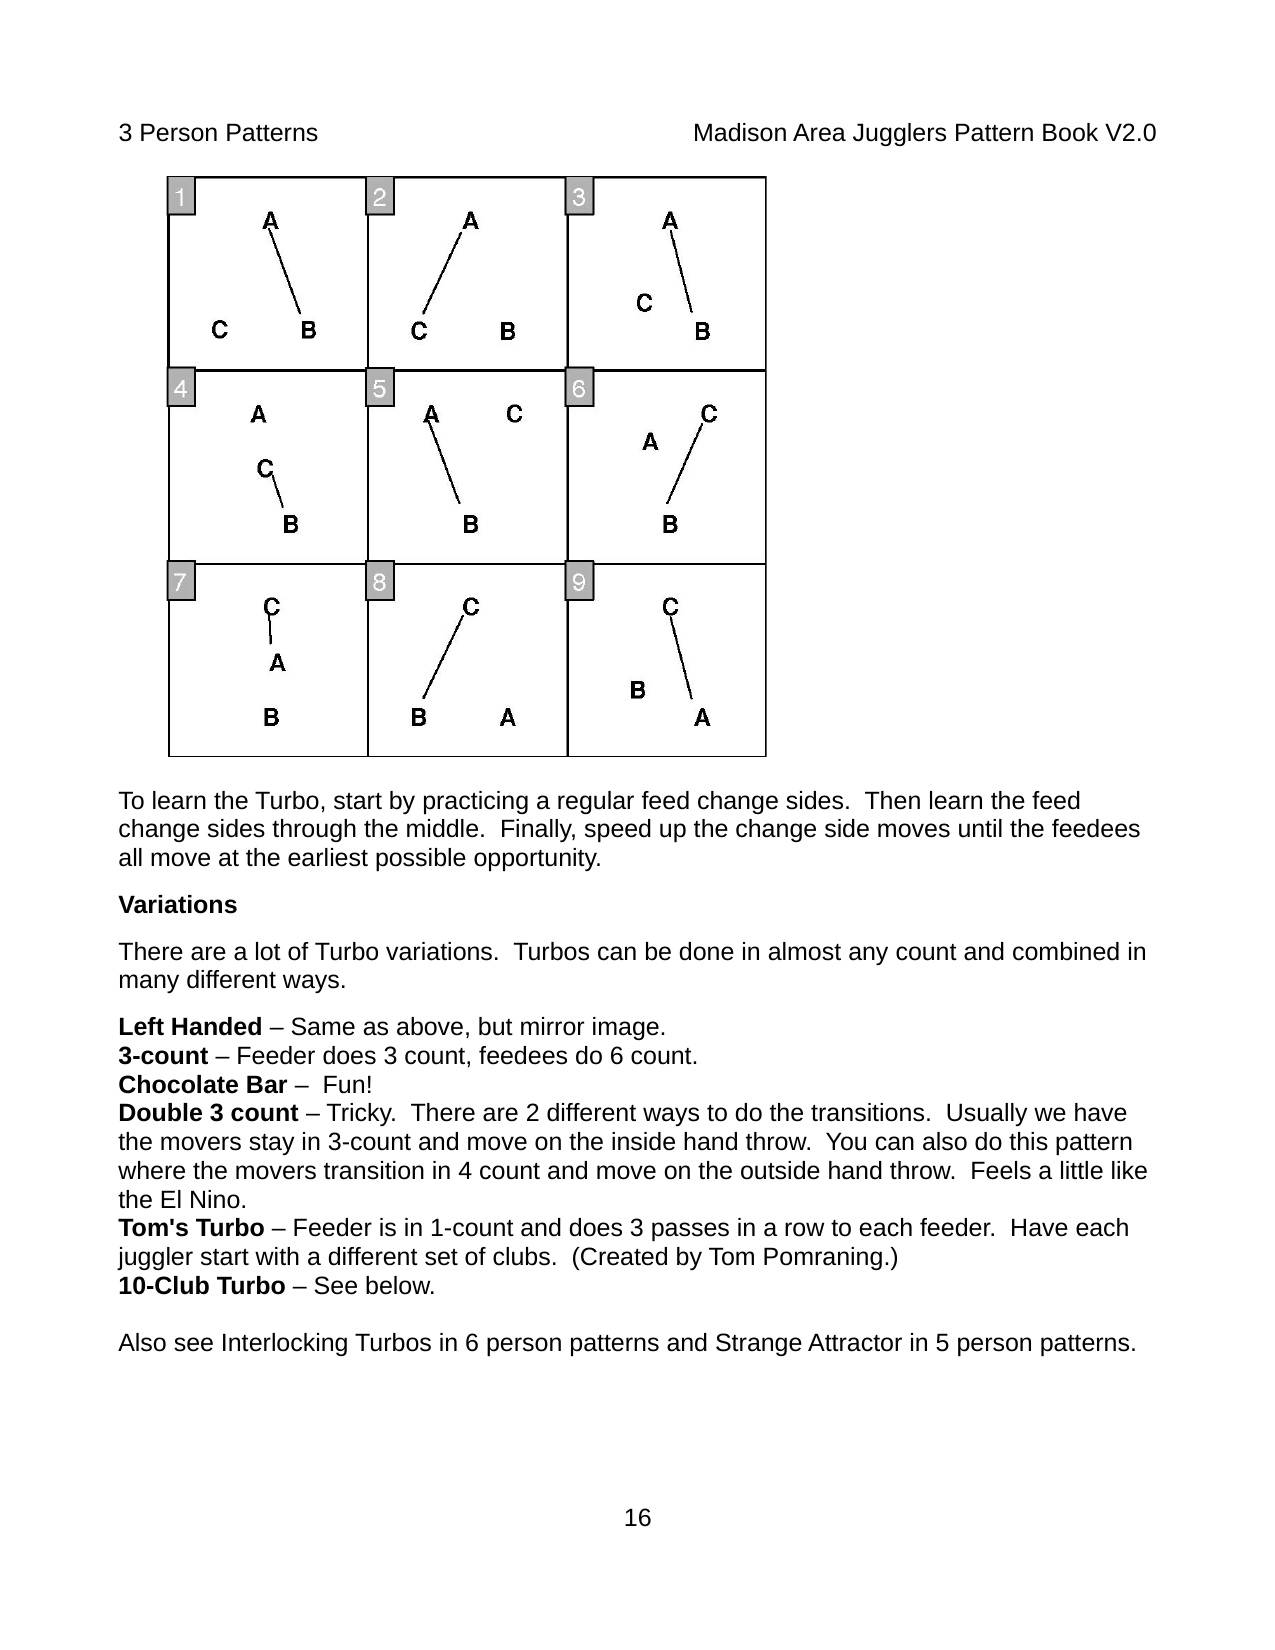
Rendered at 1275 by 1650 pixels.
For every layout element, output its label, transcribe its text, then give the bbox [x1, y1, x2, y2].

text Left Handed – Same as above, but mirror image. [118, 1012, 1157, 1041]
text Double 3 count – Tricky. There are 2 different ways to do the transitions. Usually we have the movers stay in 3-count and move on the inside hand throw. You can also do this pattern where the movers transition in 4 count and move on the outside hand throw. Feels a little like the El Nino. [118, 1098, 1157, 1213]
text Chocolate Bar – Fun! [118, 1070, 1157, 1098]
text 3-count – Feeder does 3 count, feedees do 6 count. [118, 1041, 1157, 1070]
text 10-Club Turbo – See below. [118, 1271, 1157, 1300]
picture [166, 176, 767, 757]
text Tom's Turbo – Feeder is in 1-count and does 3 passes in a row to each feeder. Have each juggler start with a different set of clubs. (Created by Tom Pomraning.) [118, 1213, 1157, 1271]
text Variations [118, 890, 1157, 919]
text To learn the Turbo, start by practicing a regular feed change sides. Then learn the feed change sides through the middle. Finally, speed up the change side moves until the feedees all move at the earliest possible opportunity. [118, 786, 1157, 872]
text There are a lot of Turbo variations. Turbos can be done in almost any count and combined in many different ways. [118, 937, 1157, 994]
text Also see Interlocking Turbos in 6 person patterns and Strange Attractor in 5 person patterns. [118, 1328, 1157, 1357]
